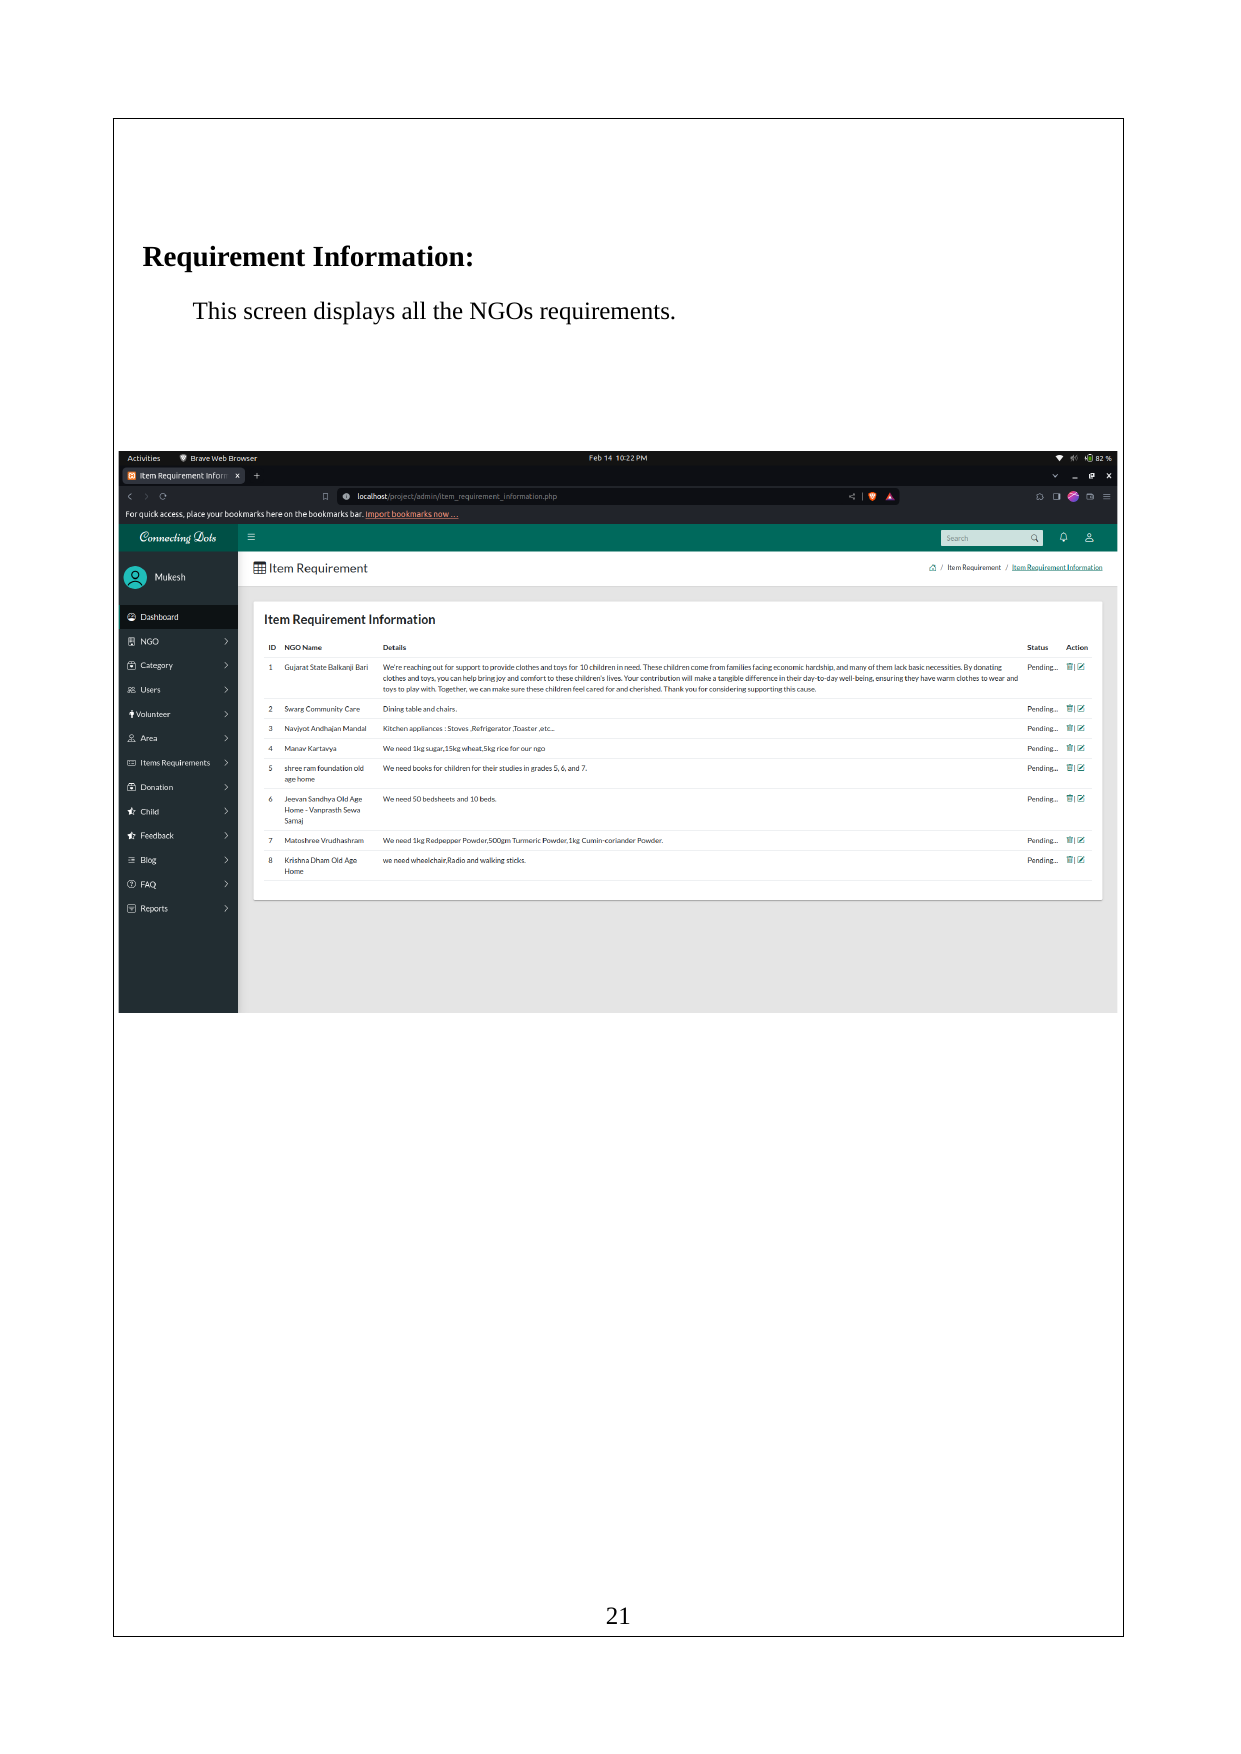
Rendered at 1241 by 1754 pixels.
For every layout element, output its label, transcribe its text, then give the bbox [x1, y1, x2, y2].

picture [118, 451, 1118, 1013]
text Requirement Information: [142, 239, 1094, 272]
text This screen displays all the NGOs requirements. [142, 296, 1094, 325]
